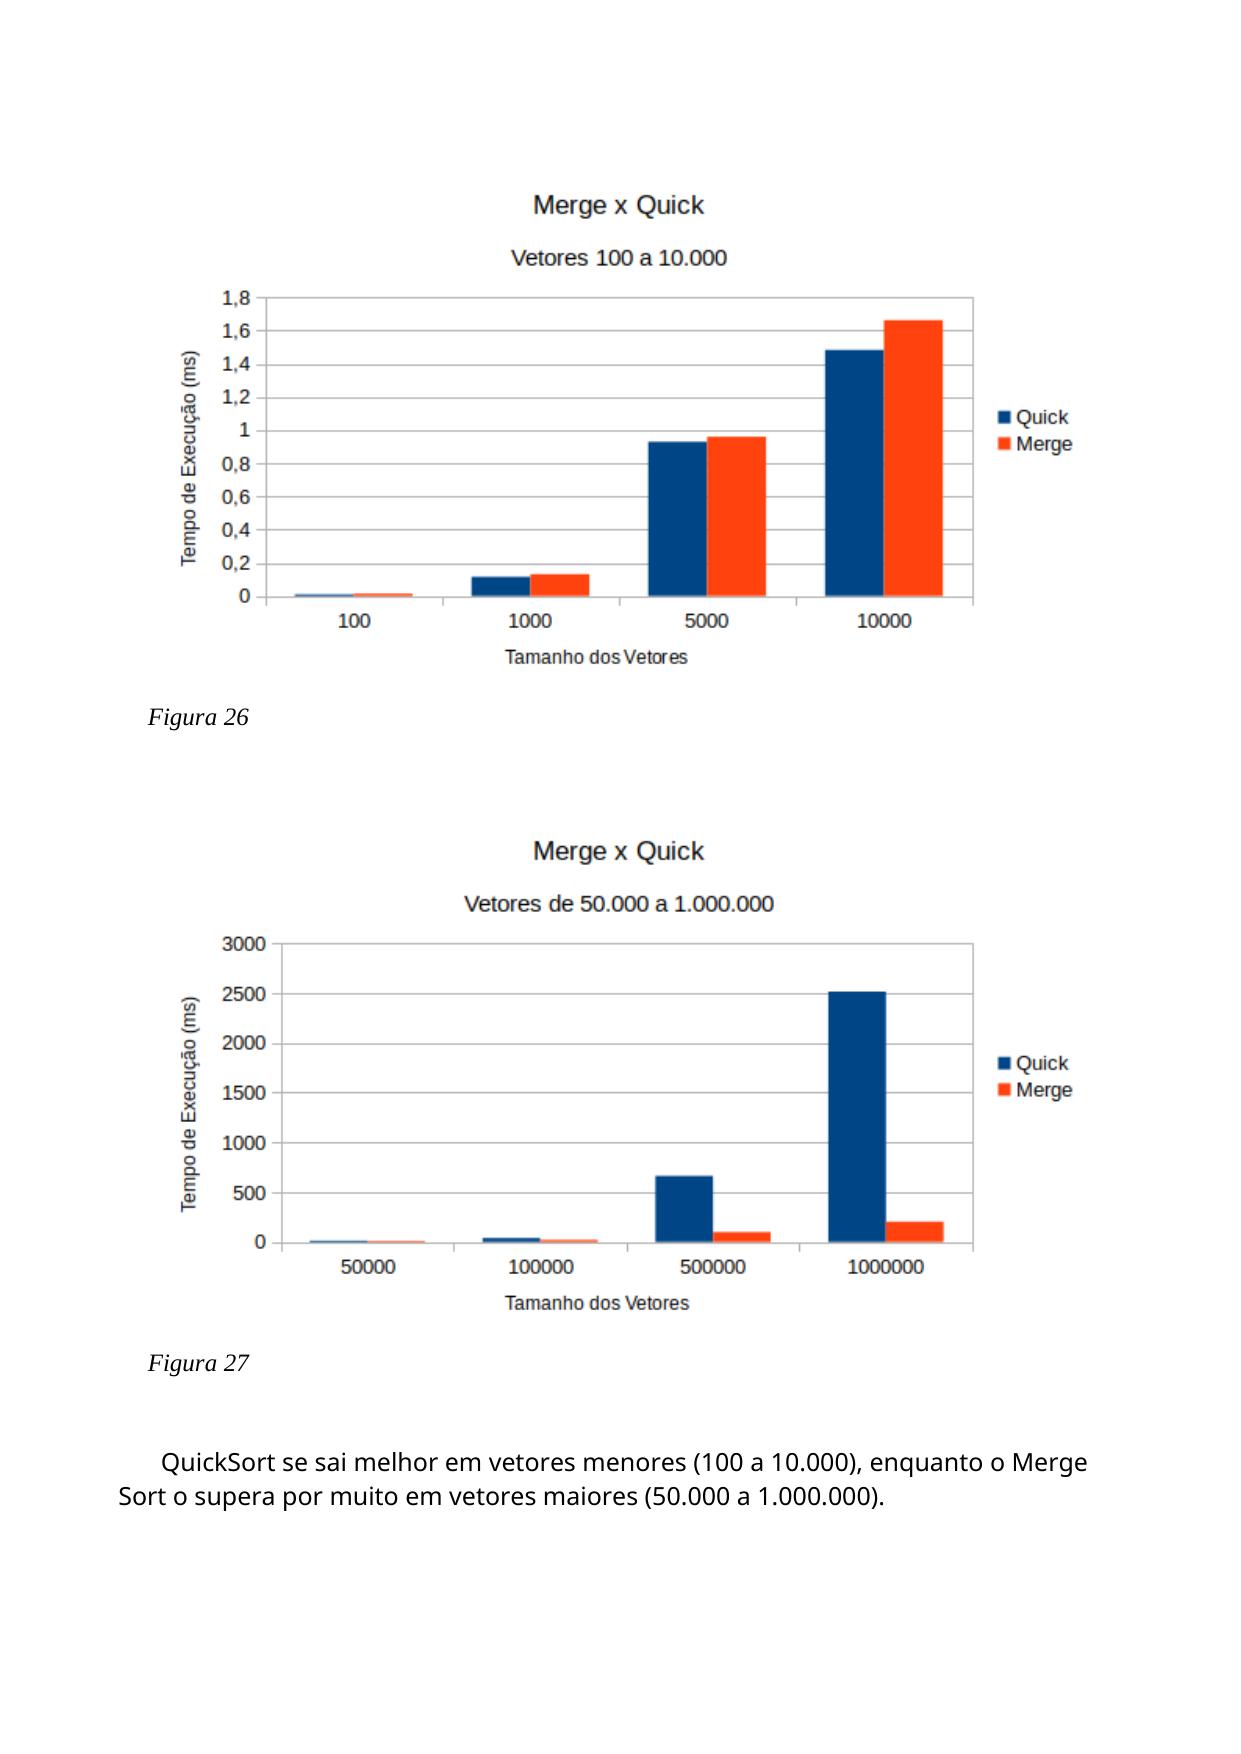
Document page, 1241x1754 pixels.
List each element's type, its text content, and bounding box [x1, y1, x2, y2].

picture [147, 164, 1093, 697]
text Figura 26 [148, 697, 1093, 730]
picture [147, 811, 1093, 1343]
text QuickSort se sai melhor em vetores menores (100 a 10.000), enquanto o Merge Sort o supera por muito em vetores maiores (50.000 a 1.000.000). [118, 1445, 1122, 1513]
text Figura 27 [148, 1343, 1093, 1377]
